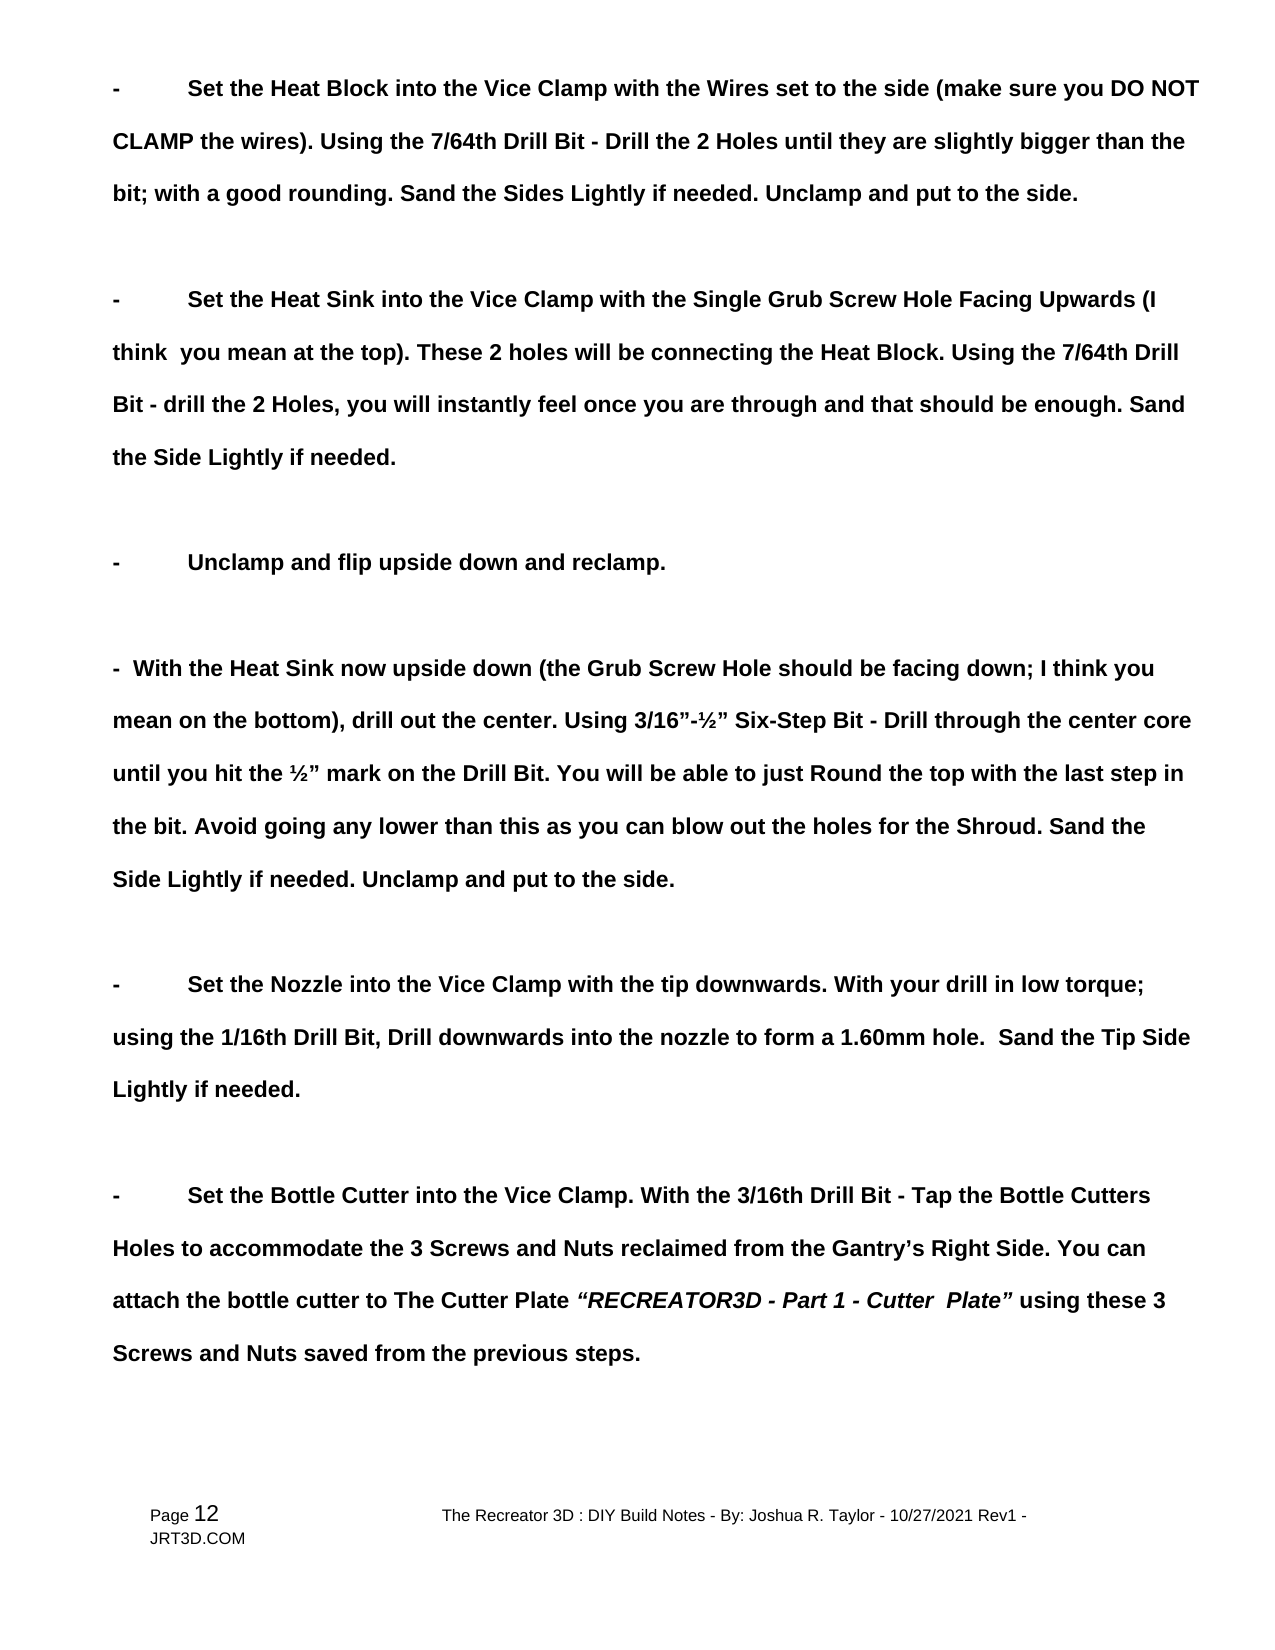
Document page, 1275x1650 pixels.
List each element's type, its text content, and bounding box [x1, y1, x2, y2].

text - Unclamp and flip upside down and reclamp. [112, 549, 1200, 576]
text - Set the Bottle Cutter into the Vice Clamp. With the 3/16th Drill Bit - Tap the Bottle Cutters Holes to accommodate the 3 Screws and Nuts reclaimed from the Gantry’s Right Side. You can attach the bottle cutter to The Cutter Plate “RECREATOR3D - Part 1 - Cutter Plate” using these 3 Screws and Nuts saved from the previous steps. [112, 1182, 1200, 1366]
text - Set the Heat Sink into the Vice Clamp with the Single Grub Screw Hole Facing Upwards (I think you mean at the top). These 2 holes will be connecting the Heat Block. Using the 7/64th Drill Bit - drill the 2 Holes, you will instantly feel once you are through and that should be enough. Sand the Side Lightly if needed. [112, 286, 1200, 470]
text - Set the Heat Block into the Vice Clamp with the Wires set to the side (make sure you DO NOT CLAMP the wires). Using the 7/64th Drill Bit - Drill the 2 Holes until they are slightly bigger than the bit; with a good rounding. Sand the Sides Lightly if needed. Unclamp and put to the side. [112, 75, 1200, 207]
text - With the Heat Sink now upside down (the Grub Screw Hole should be facing down; I think you mean on the bottom), drill out the center. Using 3/16”-½” Six-Step Bit - Drill through the center core until you hit the ½” mark on the Drill Bit. You will be able to just Round the top with the last step in the bit. Avoid going any lower than this as you can blow out the holes for the Shroud. Sand the Side Lightly if needed. Unclamp and put to the side. - Set the Nozzle into the Vice Clamp with the tip downwards. With your drill in low torque; using the 1/16th Drill Bit, Drill downwards into the nozzle to form a 1.60mm hole. Sand the Tip Side Lightly if needed. [112, 602, 1200, 1103]
